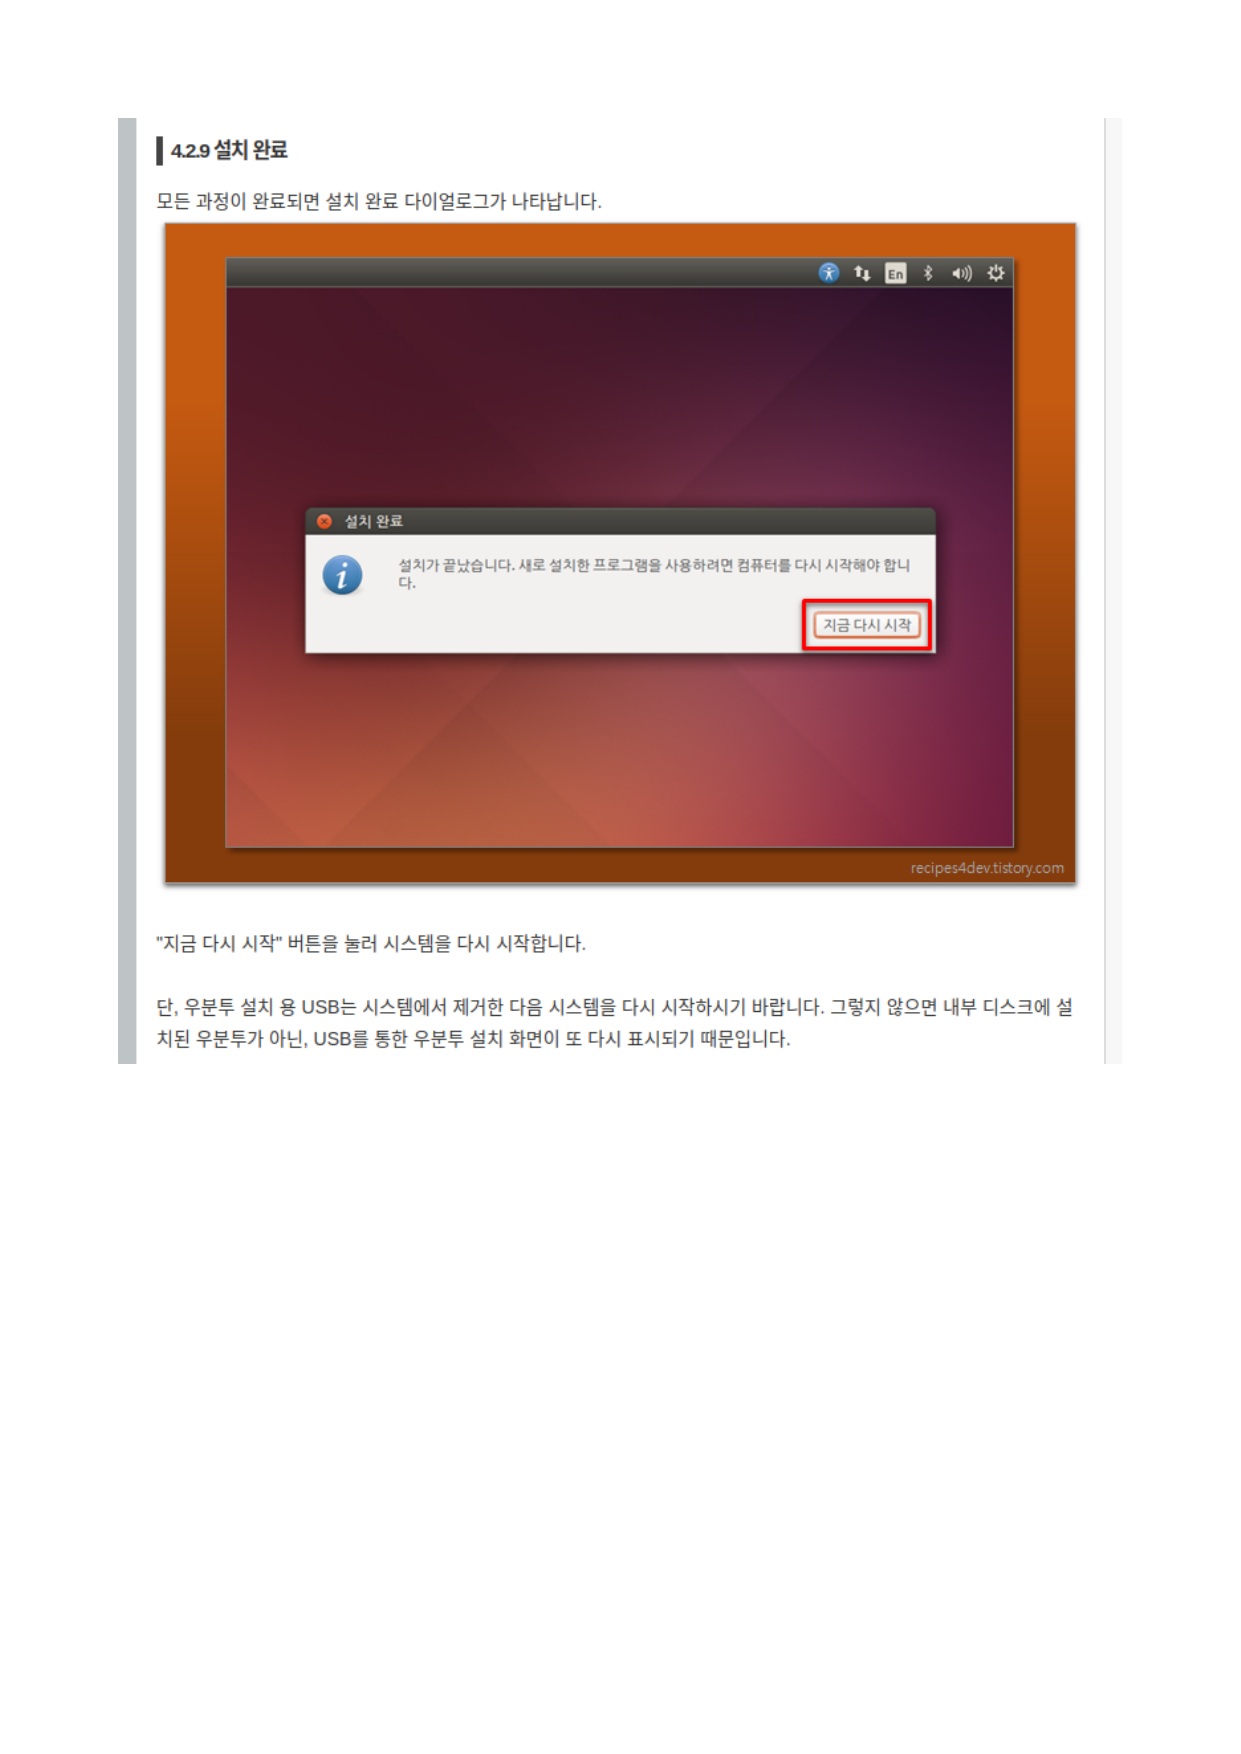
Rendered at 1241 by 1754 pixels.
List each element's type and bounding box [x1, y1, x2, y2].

picture [118, 118, 1123, 1064]
